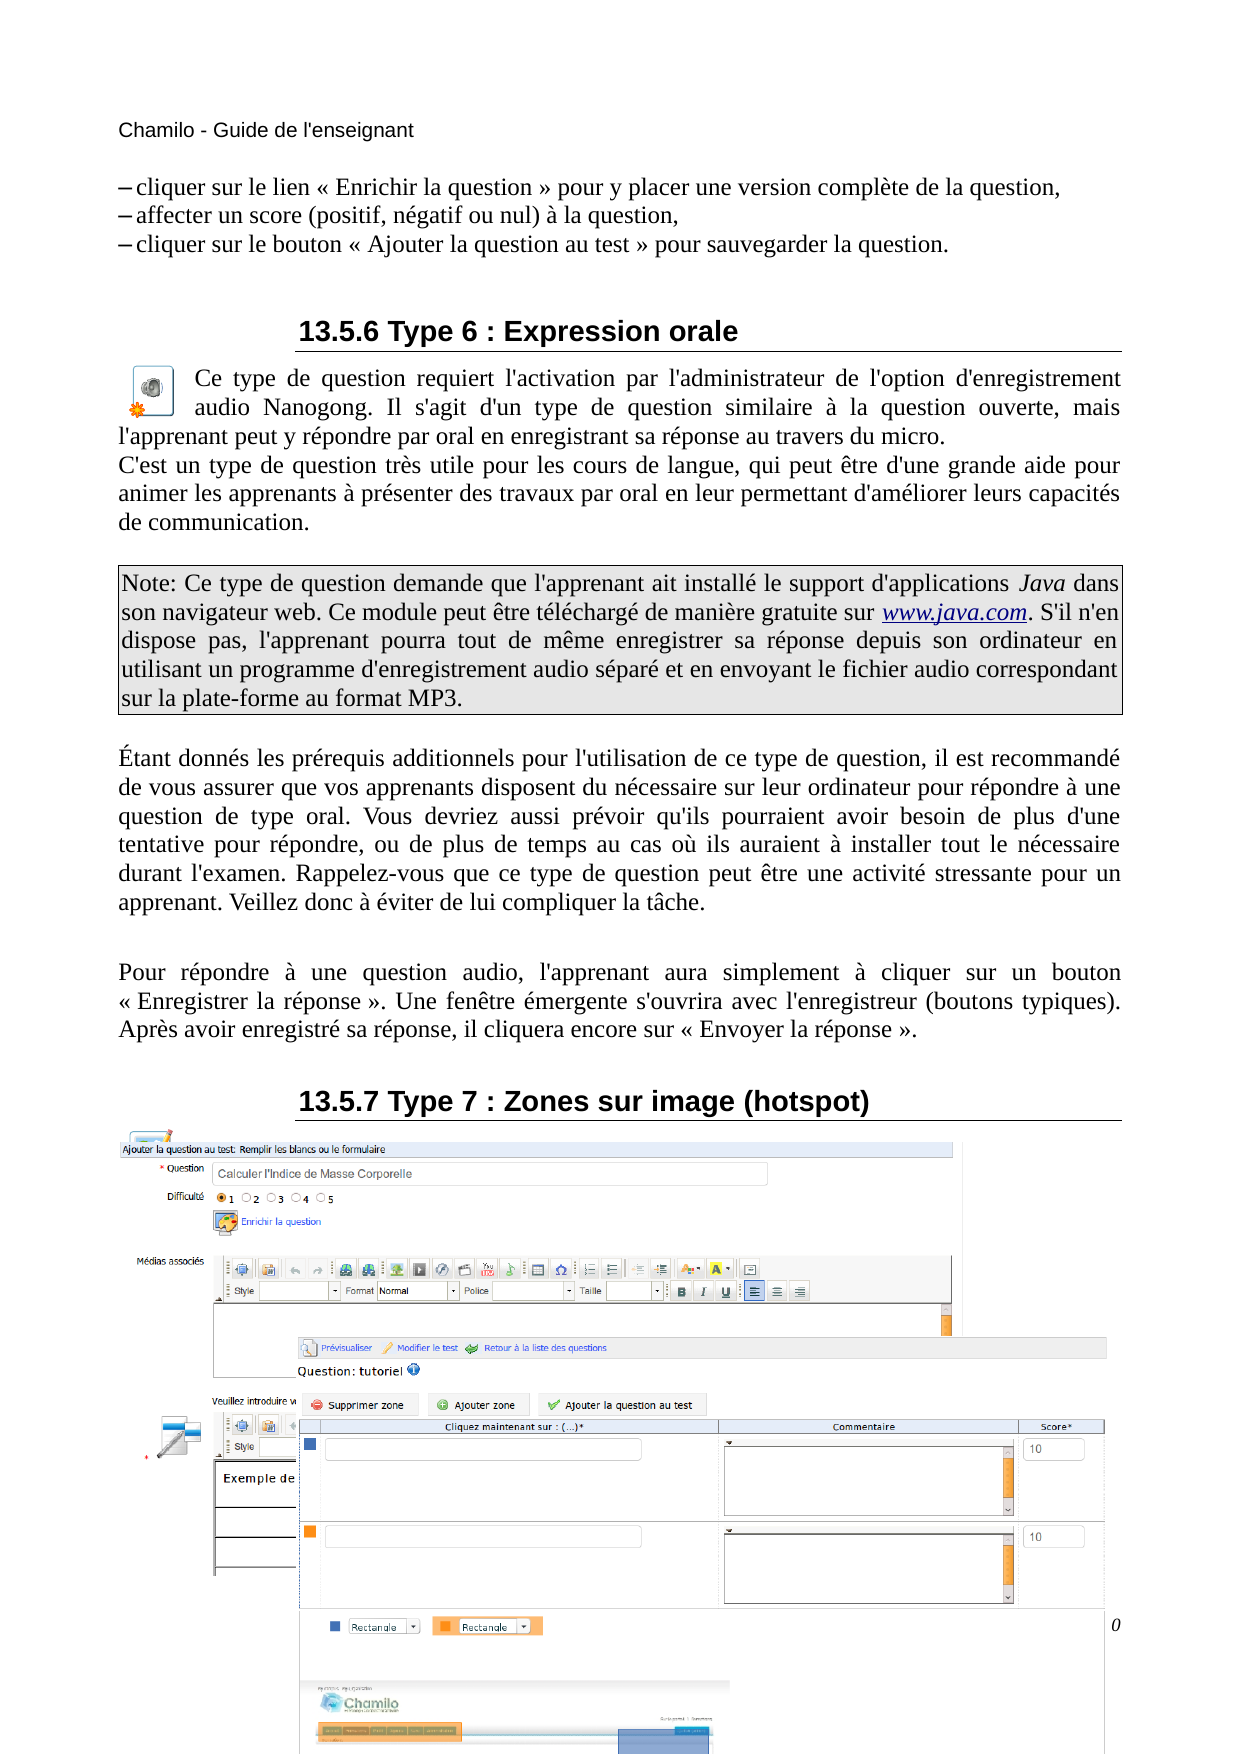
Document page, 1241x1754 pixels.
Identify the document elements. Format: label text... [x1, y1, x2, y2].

text C'est un type de question très utile pour les cours de langue, qui peut être d'une grande aide pour animer les apprenants à présenter des travaux par oral en leur permettant d'améliorer leurs capacités de communication. [118, 450, 1122, 536]
picture [118, 1142, 1111, 1754]
list cliquer sur le bouton « Ajouter la question au test » pour sauvegarder la question. [118, 229, 1122, 258]
list cliquer sur le lien « Enrichir la question » pour y placer une version complète de la question, [118, 172, 1122, 200]
text Dans ce type de question, l'apprenant sera amené à identifier des zones (en cliquant dessus) dans une image pour répondre à la question posée par le professeur. [171, 1133, 1122, 1190]
list affecter un score (positif, négatif ou nul) à la question, [118, 200, 1122, 229]
subtitle Type 7 : Zones sur image (hotspot) [295, 1081, 1122, 1120]
text Ce type de question requiert l'activation par l'administrateur de l'option d'enregistrement audio Nanogong. Il s'agit d'un type de question similaire à la question ouverte, mais l'apprenant peut y répondre par oral en enregistrant sa réponse au travers du micro. [118, 363, 1122, 450]
text Dans ce type de question, l'apprenant doit cliquer sur une ou plusieurs zones d'une image qui est préalablement mise à sa disposition sur le serveur. La conception d’une question de type zone sur image demande un travail sur deux écrans successifs. [963, 1219, 1122, 1305]
text Étant donnés les prérequis additionnels pour l'utilisation de ce type de question, il est recommandé de vous assurer que vos apprenants disposent du nécessaire sur leur ordinateur pour répondre à une question de type oral. Vous devriez aussi prévoir qu'ils pourraient avoir besoin de plus d'une tentative pour répondre, ou de plus de temps au cas où ils auraient à installer tout le nécessaire durant l'examen. Rappelez-vous que ce type de question peut être une activité stressante pour un apprenant. Veillez donc à éviter de lui compliquer la tâche. [118, 743, 1122, 916]
subtitle Type 6 : Expression orale [295, 312, 1122, 351]
text Pour répondre à une question audio, l'apprenant aura simplement à cliquer sur un bouton « Enregistrer la réponse ». Une fenêtre émergente s'ouvrira avec l'enregistreur (boutons typiques). Après avoir enregistré sa réponse, il cliquera encore sur « Envoyer la réponse ». [118, 957, 1122, 1043]
text Note: Ce type de question demande que l'apprenant ait installé le support d'applications Java dans son navigateur web. Ce module peut être téléchargé de manière gratuite sur www.java.com. S'il n'en dispose pas, l'apprenant pourra tout de même enregistrer sa réponse depuis son ordinateur en utilisant un programme d'enregistrement audio séparé et en envoyant le fichier audio correspondant sur la plate-forme au format MP3. [119, 566, 1122, 714]
